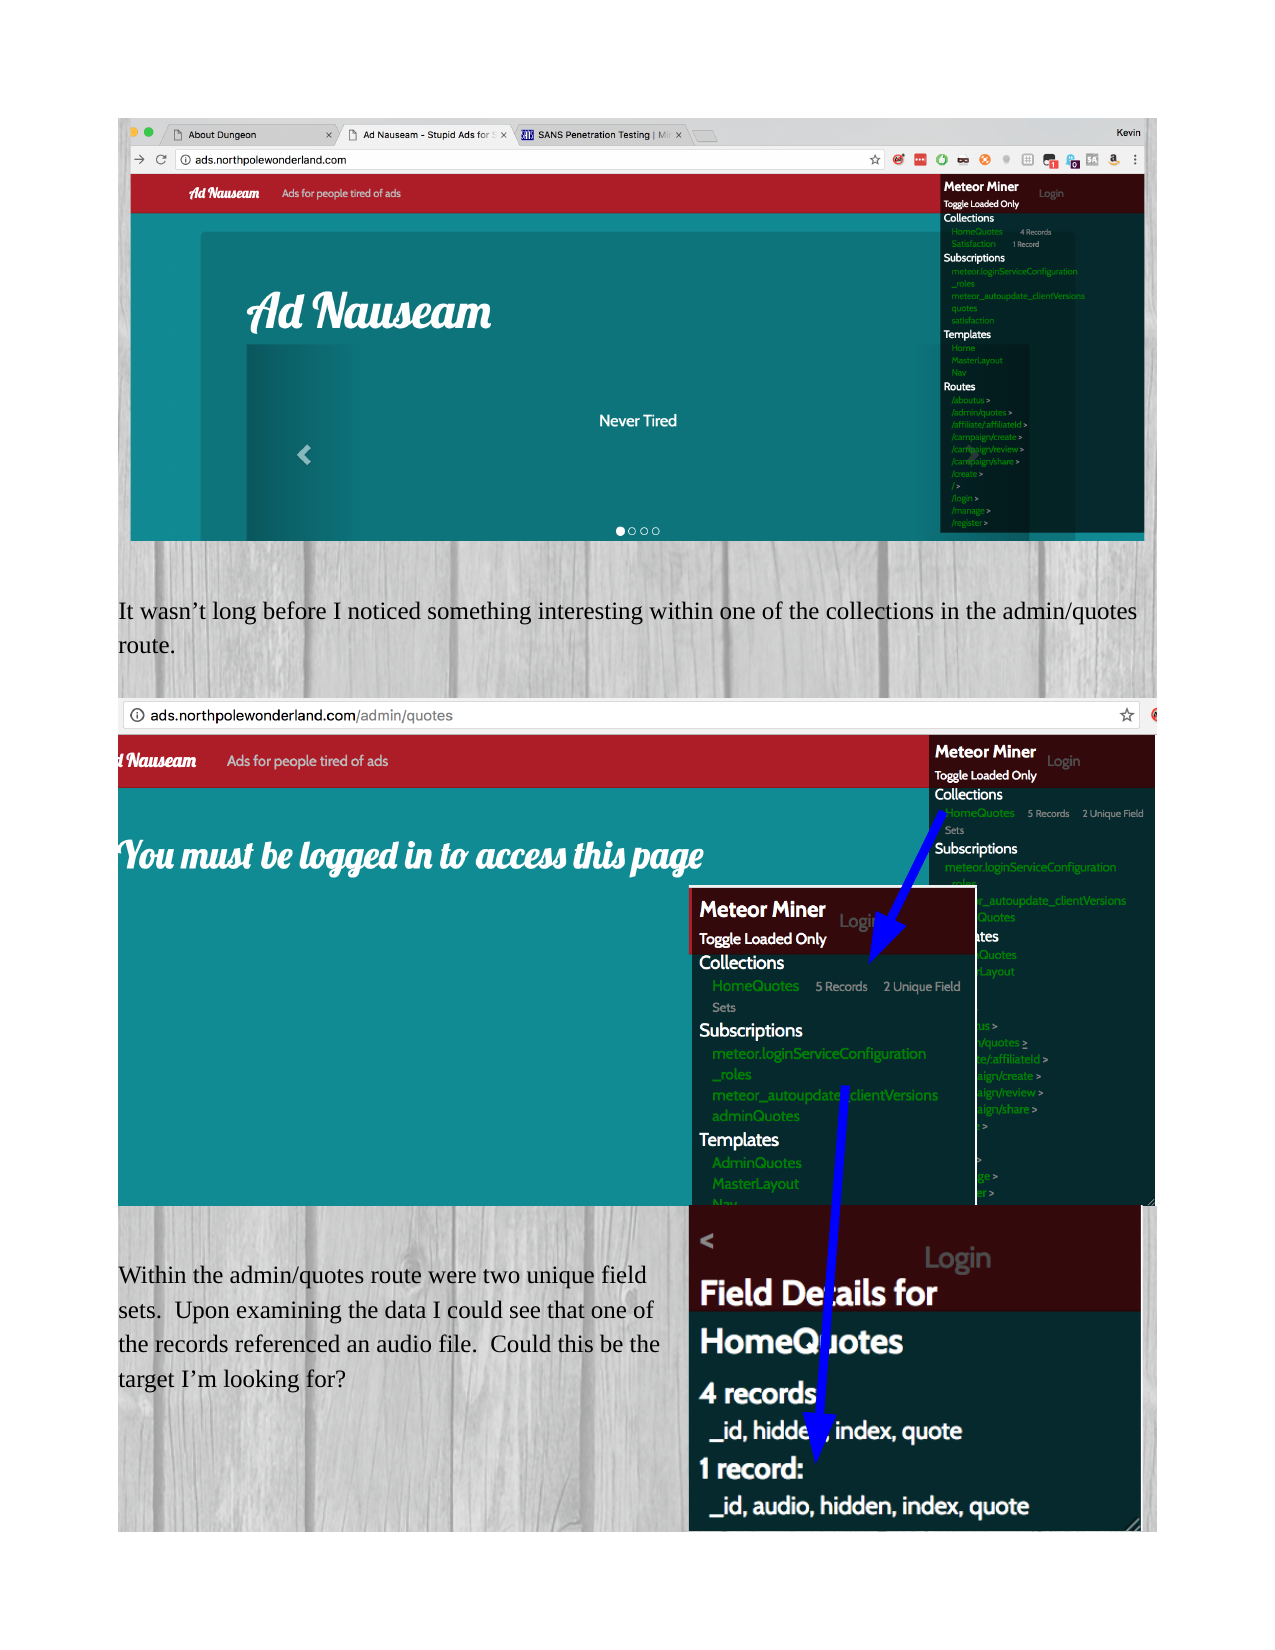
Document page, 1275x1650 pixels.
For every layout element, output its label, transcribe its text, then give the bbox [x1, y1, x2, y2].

picture [118, 118, 1157, 596]
text It wasn’t long before I noticed something interesting within one of the collections in the admin/quotes route. [118, 596, 1157, 659]
picture [118, 659, 1157, 1532]
text Within the admin/quotes route were two unique field sets. Upon examining the data I could see that one of the records referenced an audio file. Could this be the target I’m looking for? [118, 1261, 688, 1393]
